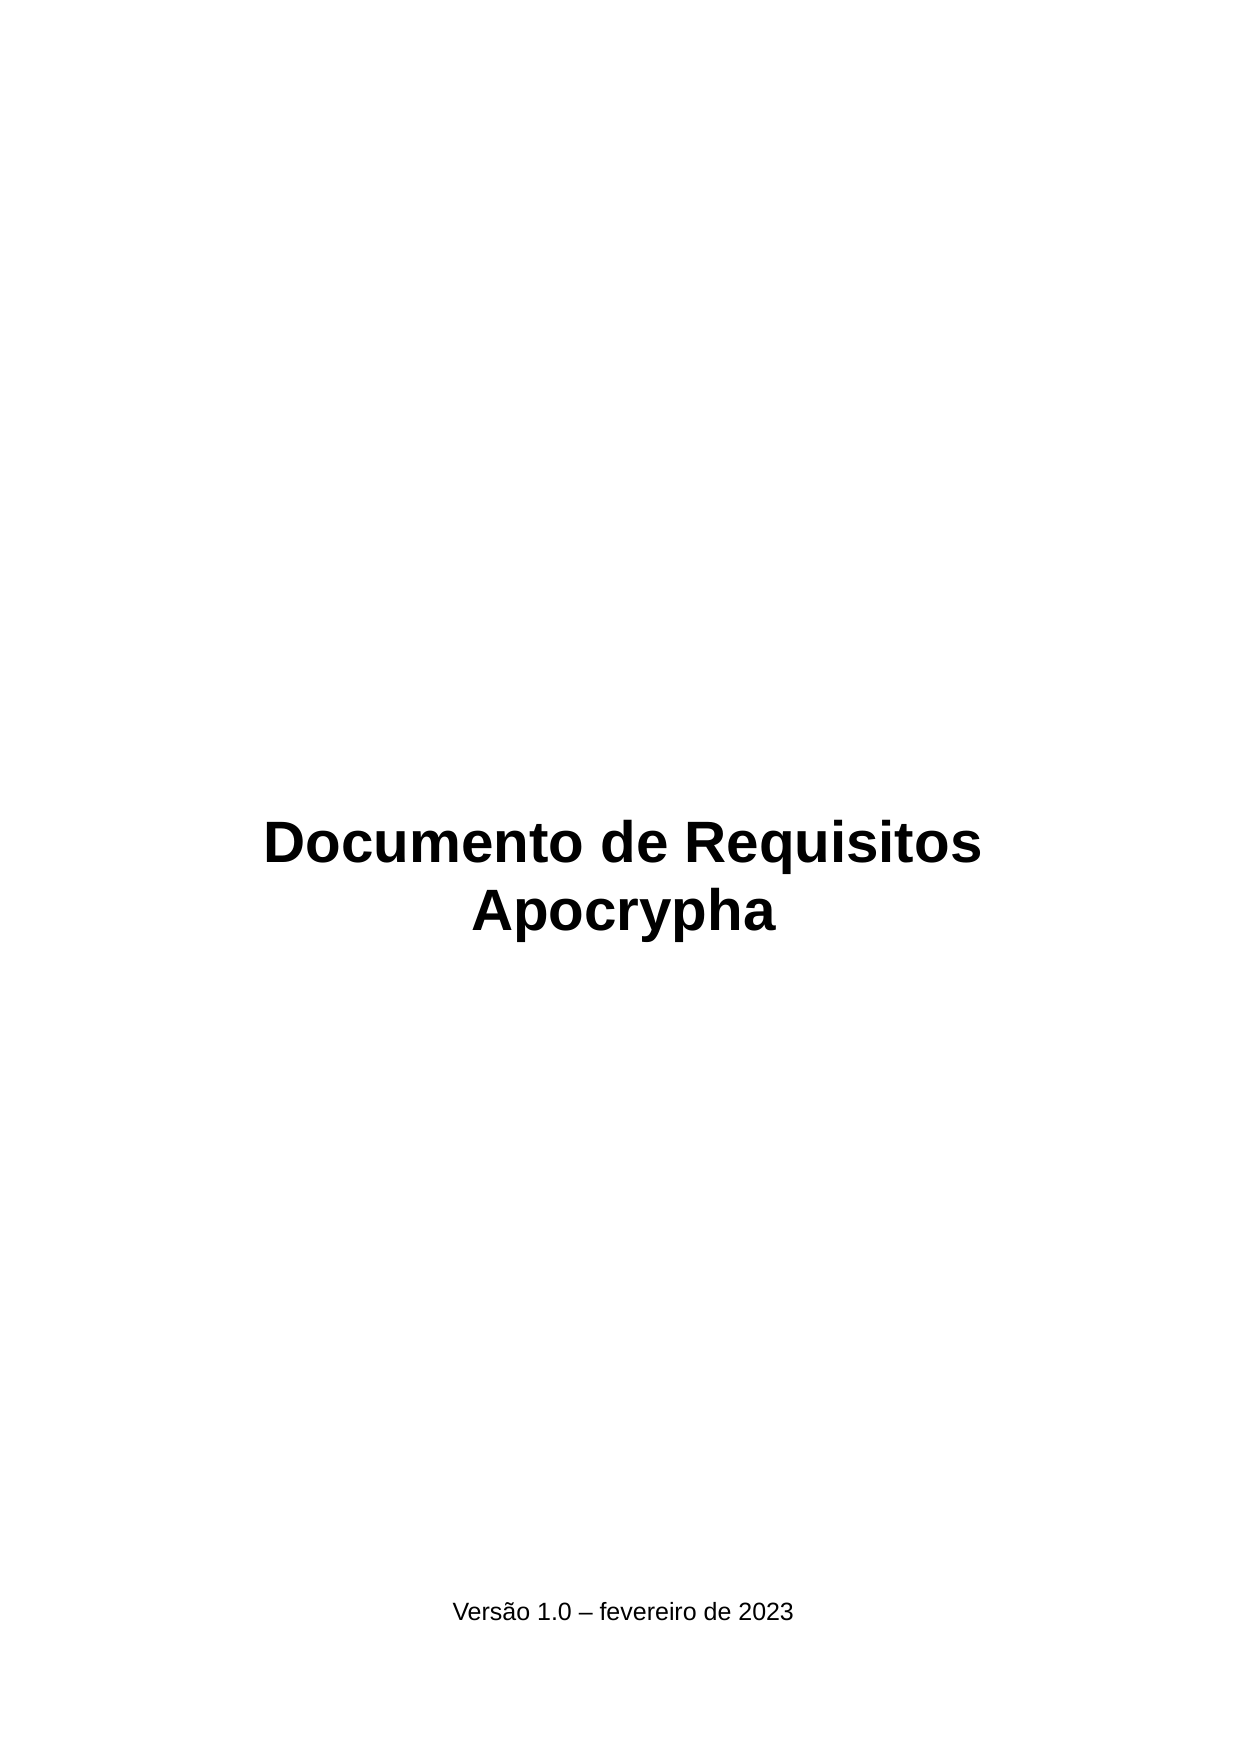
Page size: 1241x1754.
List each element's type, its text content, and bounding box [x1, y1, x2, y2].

text Versão 1.0 – fevereiro de 2023 [153, 1596, 1093, 1625]
text Documento de Requisitos Apocrypha [153, 808, 1093, 942]
